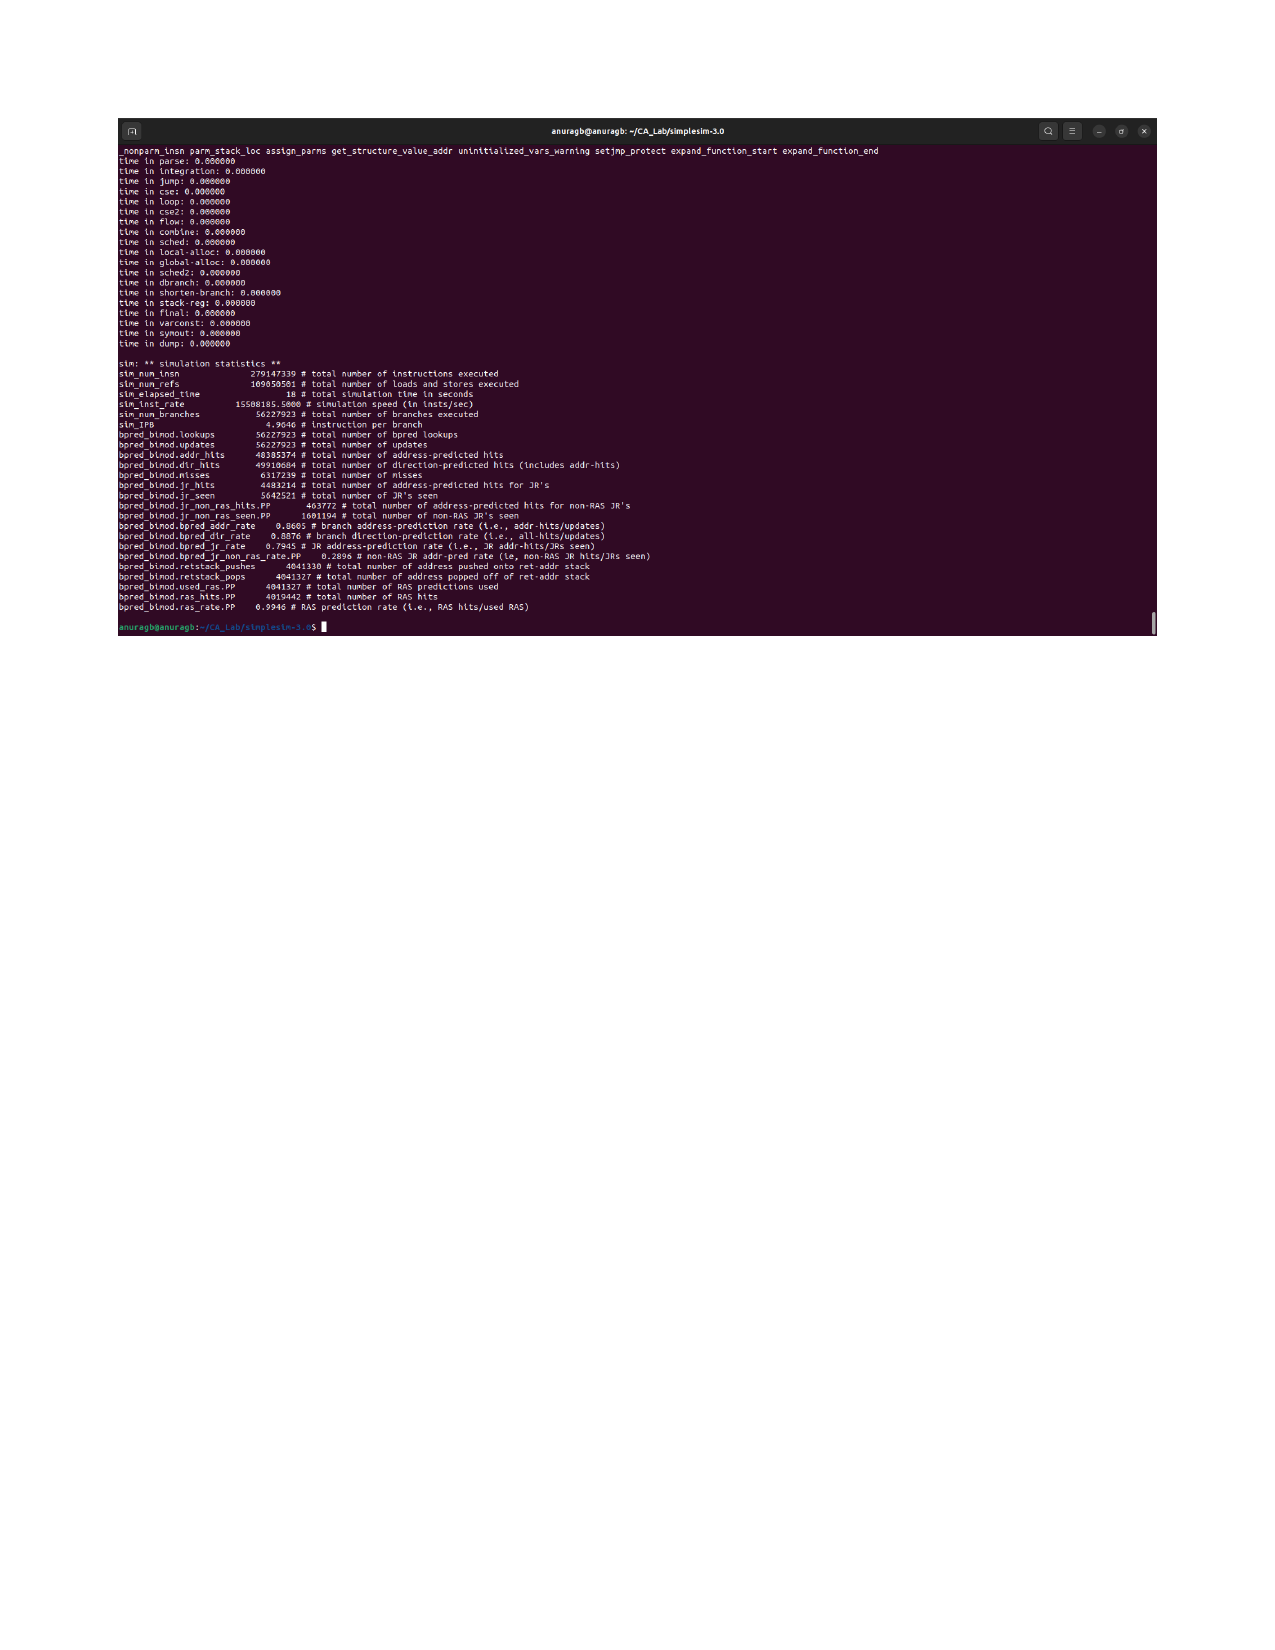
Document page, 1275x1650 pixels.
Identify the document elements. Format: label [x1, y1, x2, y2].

picture [118, 118, 1157, 636]
